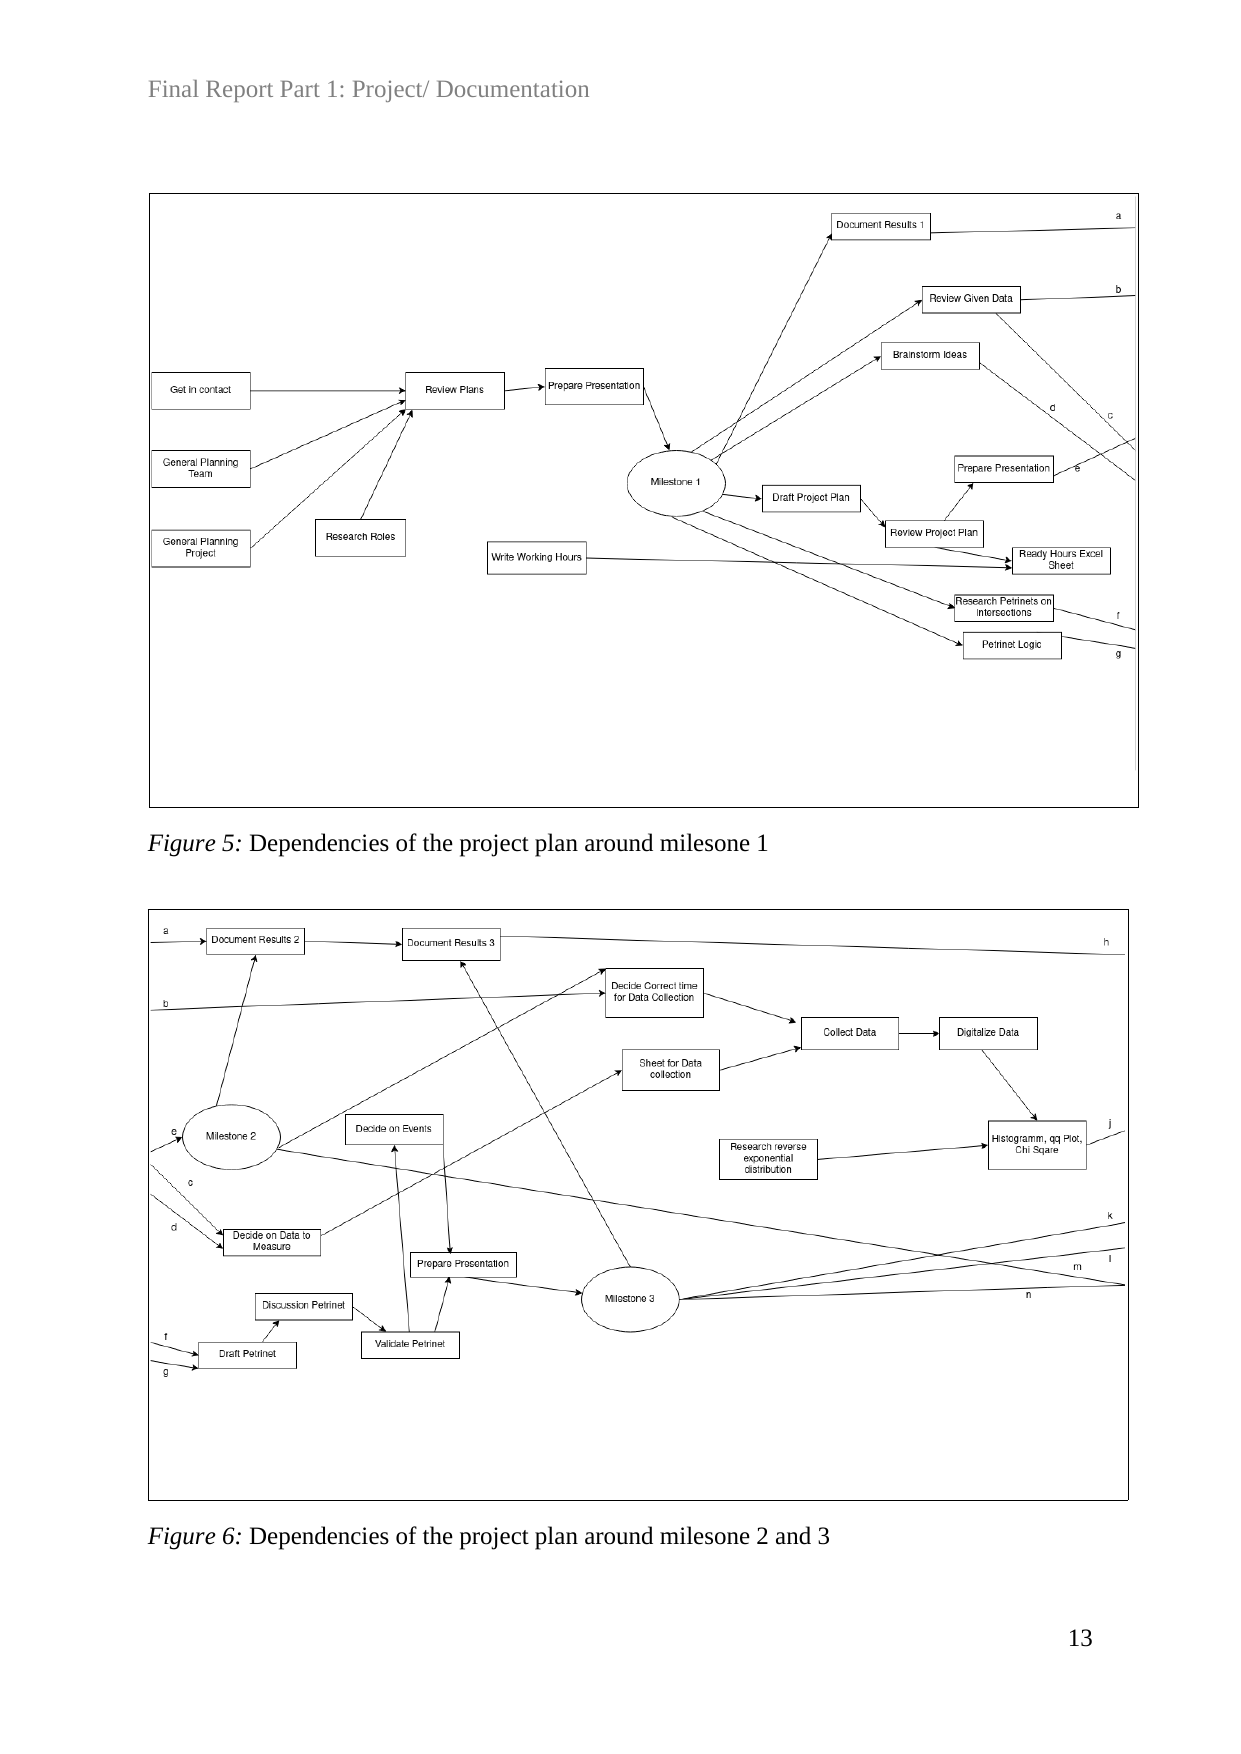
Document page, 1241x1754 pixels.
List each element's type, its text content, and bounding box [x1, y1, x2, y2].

text Figure 6: Dependencies of the project plan around milesone 2 and 3 [148, 1501, 1093, 1550]
text Figure 5: Dependencies of the project plan around milesone 1 [148, 194, 1093, 857]
picture [151, 196, 1136, 805]
text [149, 910, 1128, 1500]
picture [150, 912, 1125, 1498]
